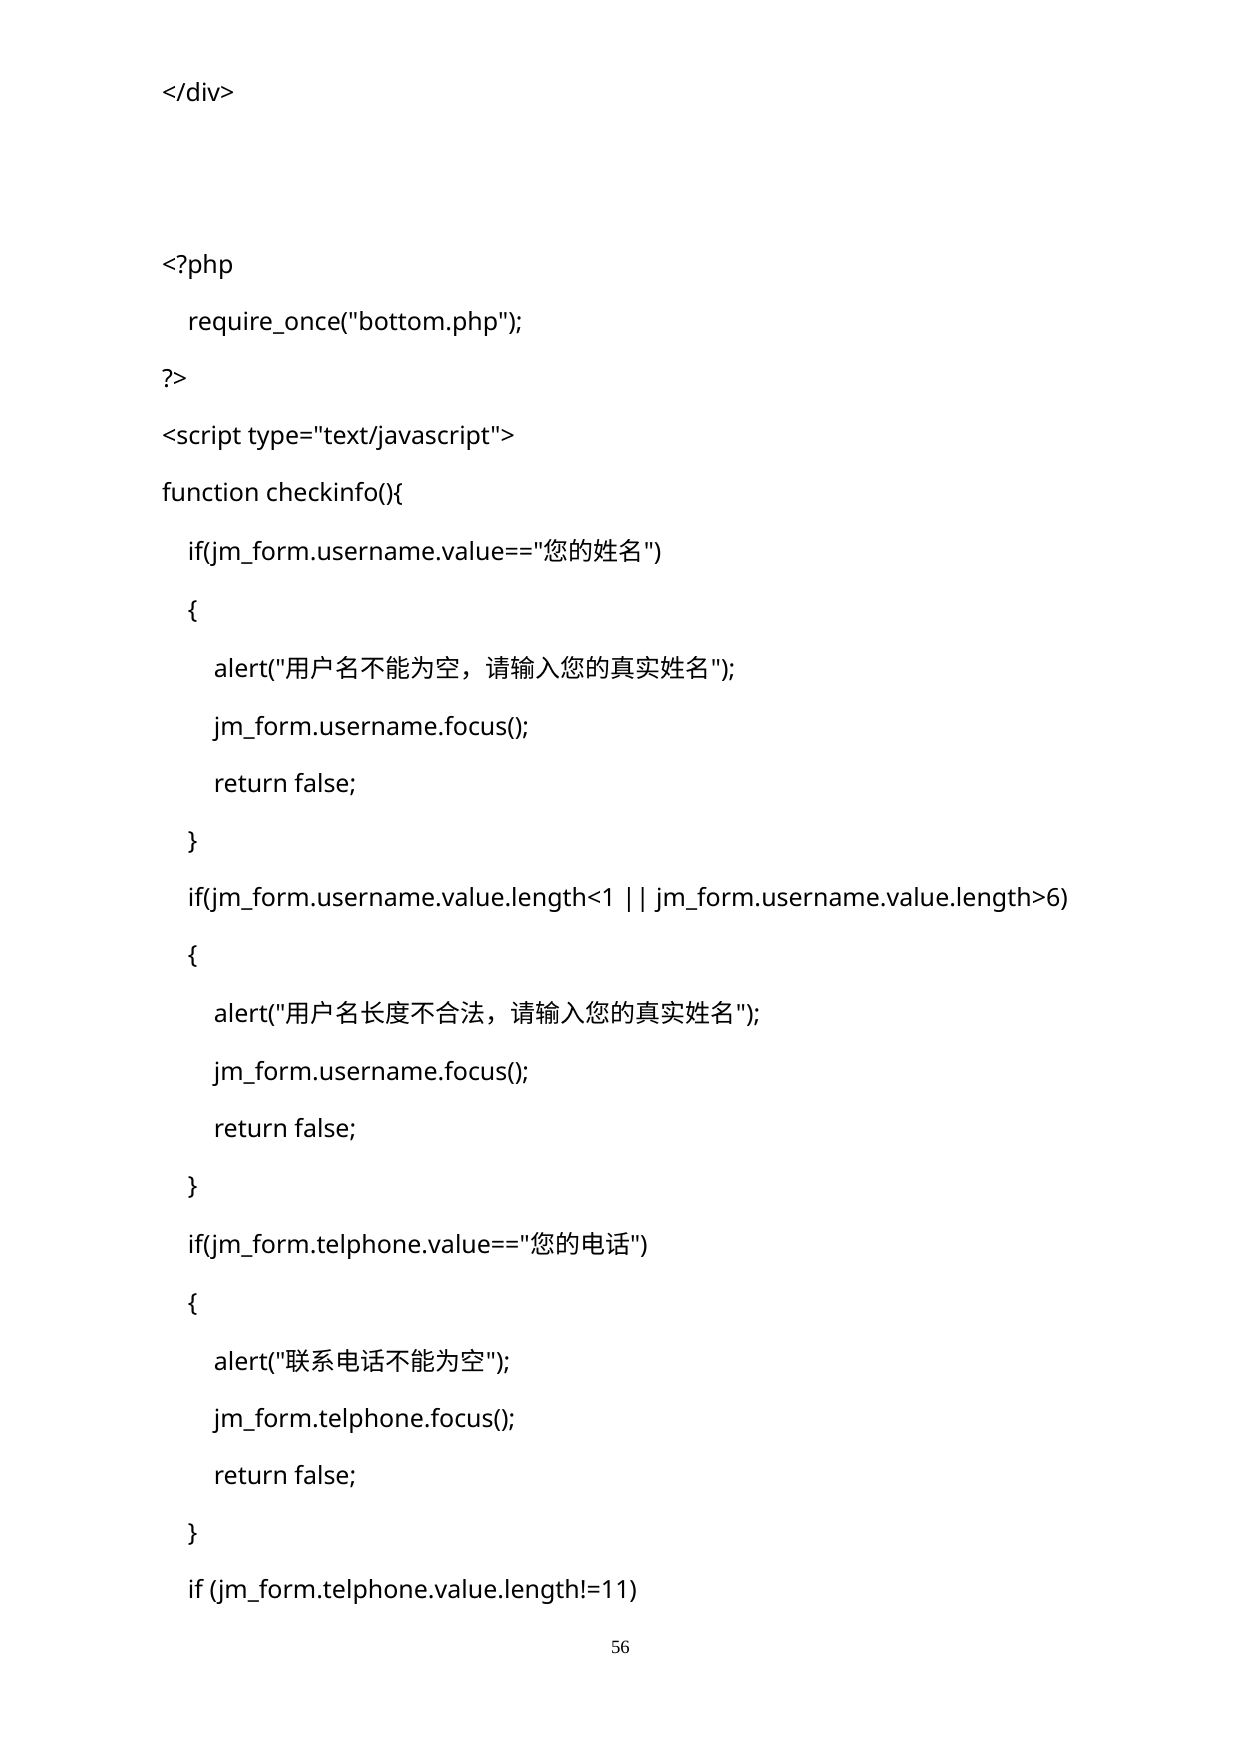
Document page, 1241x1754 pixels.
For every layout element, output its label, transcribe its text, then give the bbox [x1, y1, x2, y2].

text </div> [118, 75, 1122, 109]
text { [118, 591, 1122, 625]
text if(jm_form.username.value.length<1 || jm_form.username.value.length>6) [118, 879, 1122, 913]
text } [118, 822, 1122, 856]
text require_once("bottom.php"); [118, 303, 1122, 337]
text jm_form.telphone.focus(); [118, 1401, 1122, 1435]
text alert("用户名不能为空，请输入您的真实姓名"); [118, 648, 1122, 685]
text if(jm_form.telphone.value=="您的电话") [118, 1224, 1122, 1261]
text if (jm_form.telphone.value.length!=11) [118, 1572, 1122, 1606]
text { [118, 1284, 1122, 1318]
text function checkinfo(){ [118, 474, 1122, 509]
text ?> [118, 360, 1122, 394]
text if(jm_form.username.value=="您的姓名") [118, 532, 1122, 568]
text alert("联系电话不能为空"); [118, 1341, 1122, 1377]
text return false; [118, 1110, 1122, 1144]
text alert("用户名长度不合法，请输入您的真实姓名"); [118, 993, 1122, 1030]
text return false; [118, 1458, 1122, 1492]
text } [118, 1515, 1122, 1549]
text { [118, 936, 1122, 971]
text jm_form.username.focus(); [118, 708, 1122, 742]
text <?php [118, 246, 1122, 280]
text } [118, 1167, 1122, 1201]
text jm_form.username.focus(); [118, 1053, 1122, 1087]
text return false; [118, 765, 1122, 799]
text <script type="text/javascript"> [118, 417, 1122, 452]
